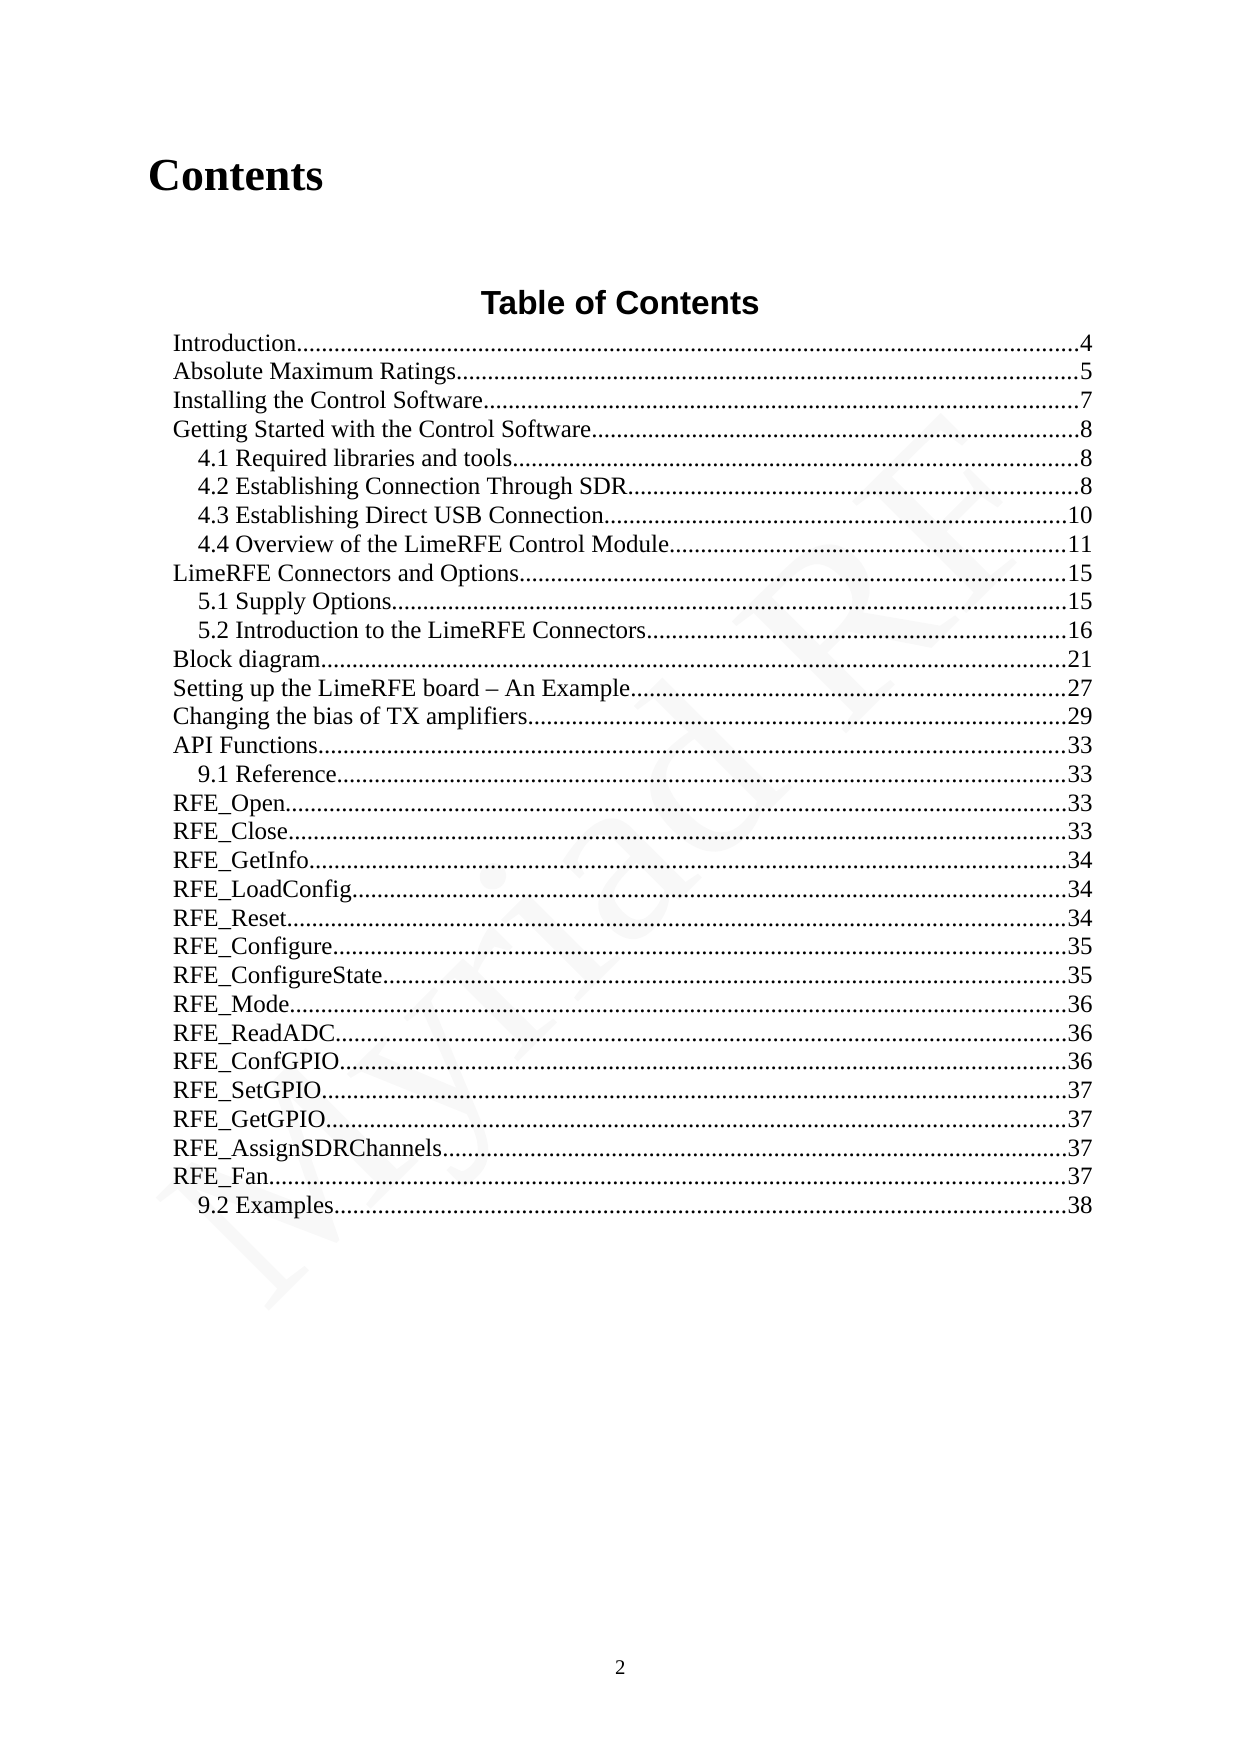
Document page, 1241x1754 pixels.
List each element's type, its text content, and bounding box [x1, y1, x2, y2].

text Changing the bias of TX amplifiers 29 [173, 701, 685, 730]
text RFE_Open 33 [670, 788, 756, 816]
text 5.1 Supply Options 15 [198, 586, 766, 615]
text API Functions 33 [173, 730, 687, 759]
text RFE_Close 33 [173, 816, 689, 845]
text RFE_Configure 35 [173, 931, 485, 960]
text Block diagram 21 [173, 644, 812, 673]
text RFE_Open 33 [760, 788, 1092, 816]
text RFE_Reset 34 [653, 903, 1092, 931]
text 4.1 Required libraries and tools 8 [198, 443, 909, 471]
text Getting Started with the Control Software 8 [943, 414, 1092, 443]
text 4.1 Required libraries and tools 8 [899, 443, 1092, 471]
text RFE_GetInfo 34 [650, 845, 1092, 874]
text RFE_Configure 35 [485, 931, 563, 960]
text RFE_Mode 36 [173, 989, 430, 1018]
text RFE_ReadADC 36 [173, 1018, 437, 1046]
text LimeRFE Connectors and Options 15 [858, 558, 966, 586]
text RFE_LoadConfig 34 [669, 874, 1092, 903]
text 9.1 Reference 33 [198, 759, 658, 788]
subtitle Table of Contents [148, 283, 1092, 321]
text Setting up the LimeRFE board – An Example 27 [173, 673, 840, 701]
text Introduction 4 [173, 328, 1092, 356]
text 4.2 Establishing Connection Through SDR 8 [198, 471, 881, 500]
text RFE_GetInfo 34 [578, 845, 629, 874]
text RFE_Close 33 [587, 835, 618, 845]
text RFE_LoadConfig 34 [173, 874, 612, 903]
text 5.2 Introduction to the LimeRFE Connectors 16 [198, 615, 783, 644]
text Setting up the LimeRFE board – An Example 27 [849, 673, 1092, 701]
text 9.2 Examples 38 [323, 1190, 1092, 1219]
text RFE_AssignSDRChannels 37 [486, 1133, 1092, 1161]
text RFE_AssignSDRChannels 37 [362, 1133, 477, 1161]
text RFE_GetInfo 34 [173, 845, 573, 874]
text LimeRFE Connectors and Options 15 [173, 558, 795, 586]
text Block diagram 21 [829, 644, 1092, 673]
text RFE_GetGPIO 37 [173, 1104, 289, 1133]
text API Functions 33 [673, 740, 713, 759]
text RFE_Fan 37 [313, 1161, 379, 1190]
text Contents [148, 148, 1092, 200]
text Changing the bias of TX amplifiers 29 [687, 701, 852, 730]
text RFE_AssignSDRChannels 37 [173, 1133, 298, 1161]
text RFE_Fan 37 [192, 1161, 308, 1190]
text 9.1 Reference 33 [667, 759, 742, 788]
text RFE_SetGPIO 37 [463, 1075, 1092, 1104]
text RFE_ConfGPIO 36 [173, 1046, 374, 1075]
text 4.2 Establishing Connection Through SDR 8 [893, 471, 973, 500]
text 4.2 Establishing Connection Through SDR 8 [973, 471, 1092, 500]
text 5.1 Supply Options 15 [864, 586, 1092, 615]
text RFE_GetGPIO 37 [333, 1104, 474, 1133]
text 4.4 Overview of the LimeRFE Control Module 11 [948, 529, 1092, 558]
text RFE_GetGPIO 37 [475, 1104, 1092, 1133]
text RFE_SetGPIO 37 [304, 1075, 439, 1104]
text LimeRFE Connectors and Options 15 [995, 558, 1092, 586]
text RFE_ReadADC 36 [439, 1018, 521, 1046]
text RFE_Reset 34 [538, 903, 612, 931]
text 4.3 Establishing Direct USB Connection 10 [917, 500, 961, 521]
text Installing the Control Software 7 [173, 385, 1092, 414]
text 5.1 Supply Options 15 [773, 586, 852, 615]
text 4.3 Establishing Direct USB Connection 10 [951, 500, 1092, 529]
text 4.4 Overview of the LimeRFE Control Module 11 [198, 529, 938, 558]
text 9.2 Examples 38 [268, 1190, 314, 1208]
text RFE_ConfigureState 35 [173, 960, 465, 989]
text RFE_Close 33 [692, 816, 747, 832]
text 5.2 Introduction to the LimeRFE Connectors 16 [937, 615, 1092, 644]
text RFE_ReadADC 36 [535, 1018, 1092, 1046]
text LimeRFE Connectors and Options 15 [784, 565, 847, 586]
text RFE_Mode 36 [432, 989, 494, 1018]
text 9.2 Examples 38 [199, 1191, 271, 1219]
text RFE_GetGPIO 37 [301, 1112, 325, 1133]
text 4.3 Establishing Direct USB Connection 10 [198, 500, 909, 529]
text RFE_Close 33 [738, 816, 1092, 845]
text 5.2 Introduction to the LimeRFE Connectors 16 [791, 615, 846, 644]
text RFE_SetGPIO 37 [173, 1075, 279, 1104]
text RFE_ReadADC 36 [526, 1018, 552, 1029]
text RFE_Fan 37 [391, 1161, 1092, 1190]
text Changing the bias of TX amplifiers 29 [851, 701, 1092, 730]
text Getting Started with the Control Software 8 [173, 414, 938, 443]
text RFE_AssignSDRChannels 37 [303, 1133, 353, 1161]
text RFE_ConfGPIO 36 [380, 1046, 450, 1075]
text API Functions 33 [716, 730, 1092, 759]
text RFE_Open 33 [173, 788, 659, 816]
text RFE_ConfigureState 35 [479, 960, 584, 989]
text RFE_Mode 36 [497, 989, 1092, 1018]
text RFE_LoadConfig 34 [614, 874, 664, 903]
text RFE_ConfigureState 35 [592, 960, 1092, 989]
text RFE_Configure 35 [566, 931, 1092, 960]
text RFE_ConfGPIO 36 [451, 1046, 1092, 1075]
text 9.1 Reference 33 [745, 759, 1092, 788]
text RFE_Reset 34 [617, 903, 658, 919]
text RFE_Reset 34 [173, 903, 534, 931]
text Absolute Maximum Ratings 5 [173, 356, 1092, 385]
